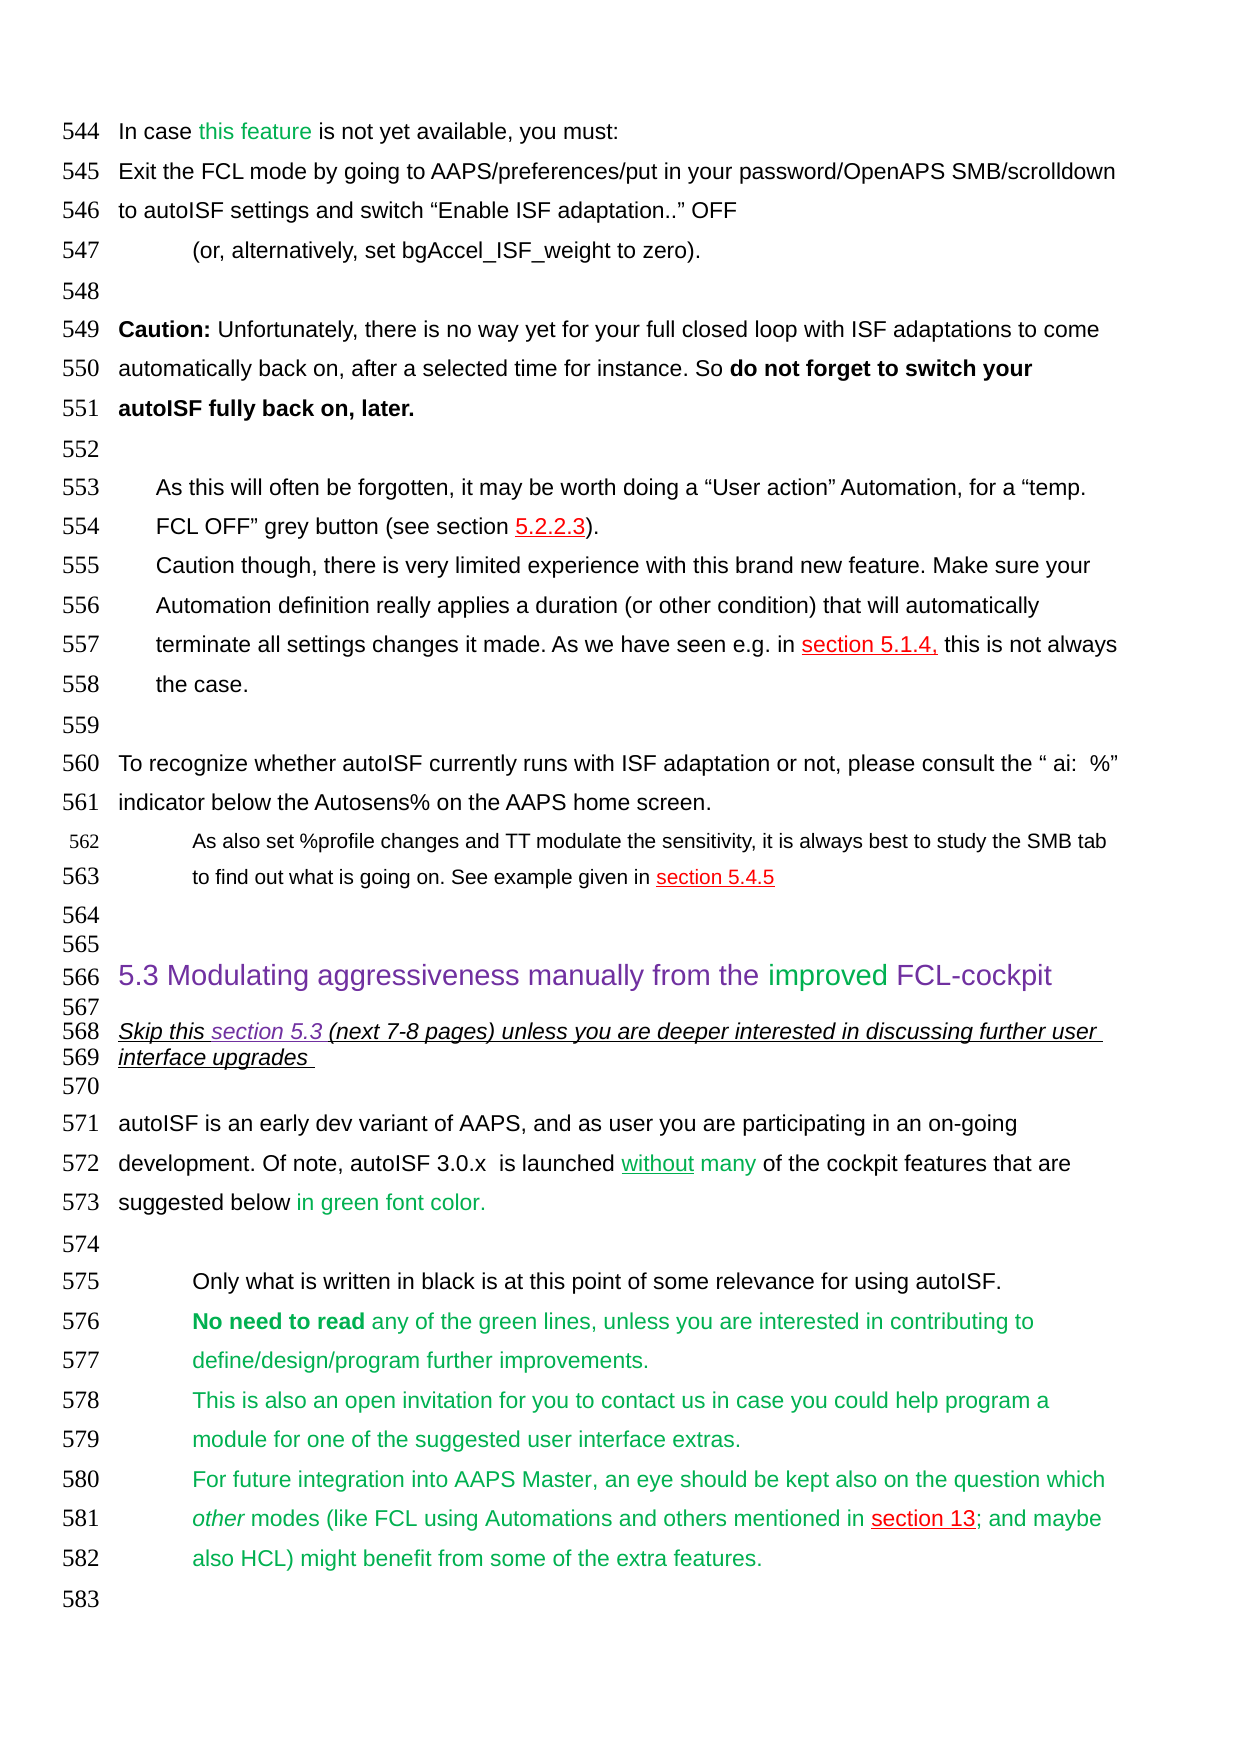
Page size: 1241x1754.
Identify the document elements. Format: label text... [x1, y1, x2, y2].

text This is also an open invitation for you to contact us in case you could help program a module for one of the suggested user interface extras. [192, 1387, 1122, 1452]
text Exit the FCL mode by going to AAPS/preferences/put in your password/OpenAPS SMB/scrolldown to autoISF settings and switch “Enable ISF adaptation..” OFF [118, 158, 1122, 223]
text autoISF is an early dev variant of AAPS, and as user you are participating in an on-going development. Of note, autoISF 3.0.x is launched without many of the cockpit features that are suggested below in green font color. [118, 1110, 1122, 1216]
text (or, alternatively, set bgAccel_ISF_weight to zero). [192, 237, 1122, 263]
text In case this feature is not yet available, you must: [118, 118, 1122, 144]
text For future integration into AAPS Master, an eye should be kept also on the question which other modes (like FCL using Automations and others mentioned in section 13; and maybe also HCL) might benefit from some of the extra features. [192, 1466, 1122, 1571]
text To recognize whether autoISF currently runs with ISF adaptation or not, please consult the “ ai: %” indicator below the Autosens% on the AAPS home screen. [118, 750, 1122, 816]
text Only what is written in black is at this point of some relevance for using autoISF. No need to read any of the green lines, unless you are interested in contributing to define/design/program further improvements. [192, 1268, 1122, 1373]
text As also set %profile changes and TT modulate the sensitivity, it is always best to study the SMB tab to find out what is going on. See example given in section 5.4.5 [192, 829, 1122, 889]
text Skip this section 5.3 (next 7-8 pages) unless you are deeper interested in discussing further user interface upgrades [118, 1018, 1122, 1071]
text Caution though, there is very limited experience with this brand new feature. Make sure your Automation definition really applies a duration (or other condition) that will automatically terminate all settings changes it made. As we have seen e.g. in section 5.1.4, this is not always the case. [156, 552, 1122, 697]
text As this will often be forgotten, it may be worth doing a “User action” Automation, for a “temp. FCL OFF” grey button (see section 5.2.2.3). [156, 473, 1122, 539]
text 5.3 Modulating aggressiveness manually from the improved FCL-cockpit [118, 958, 1122, 992]
text Caution: Unfortunately, there is no way yet for your full closed loop with ISF adaptations to come automatically back on, after a selected time for instance. So do not forget to switch your autoISF fully back on, later. [118, 316, 1122, 421]
